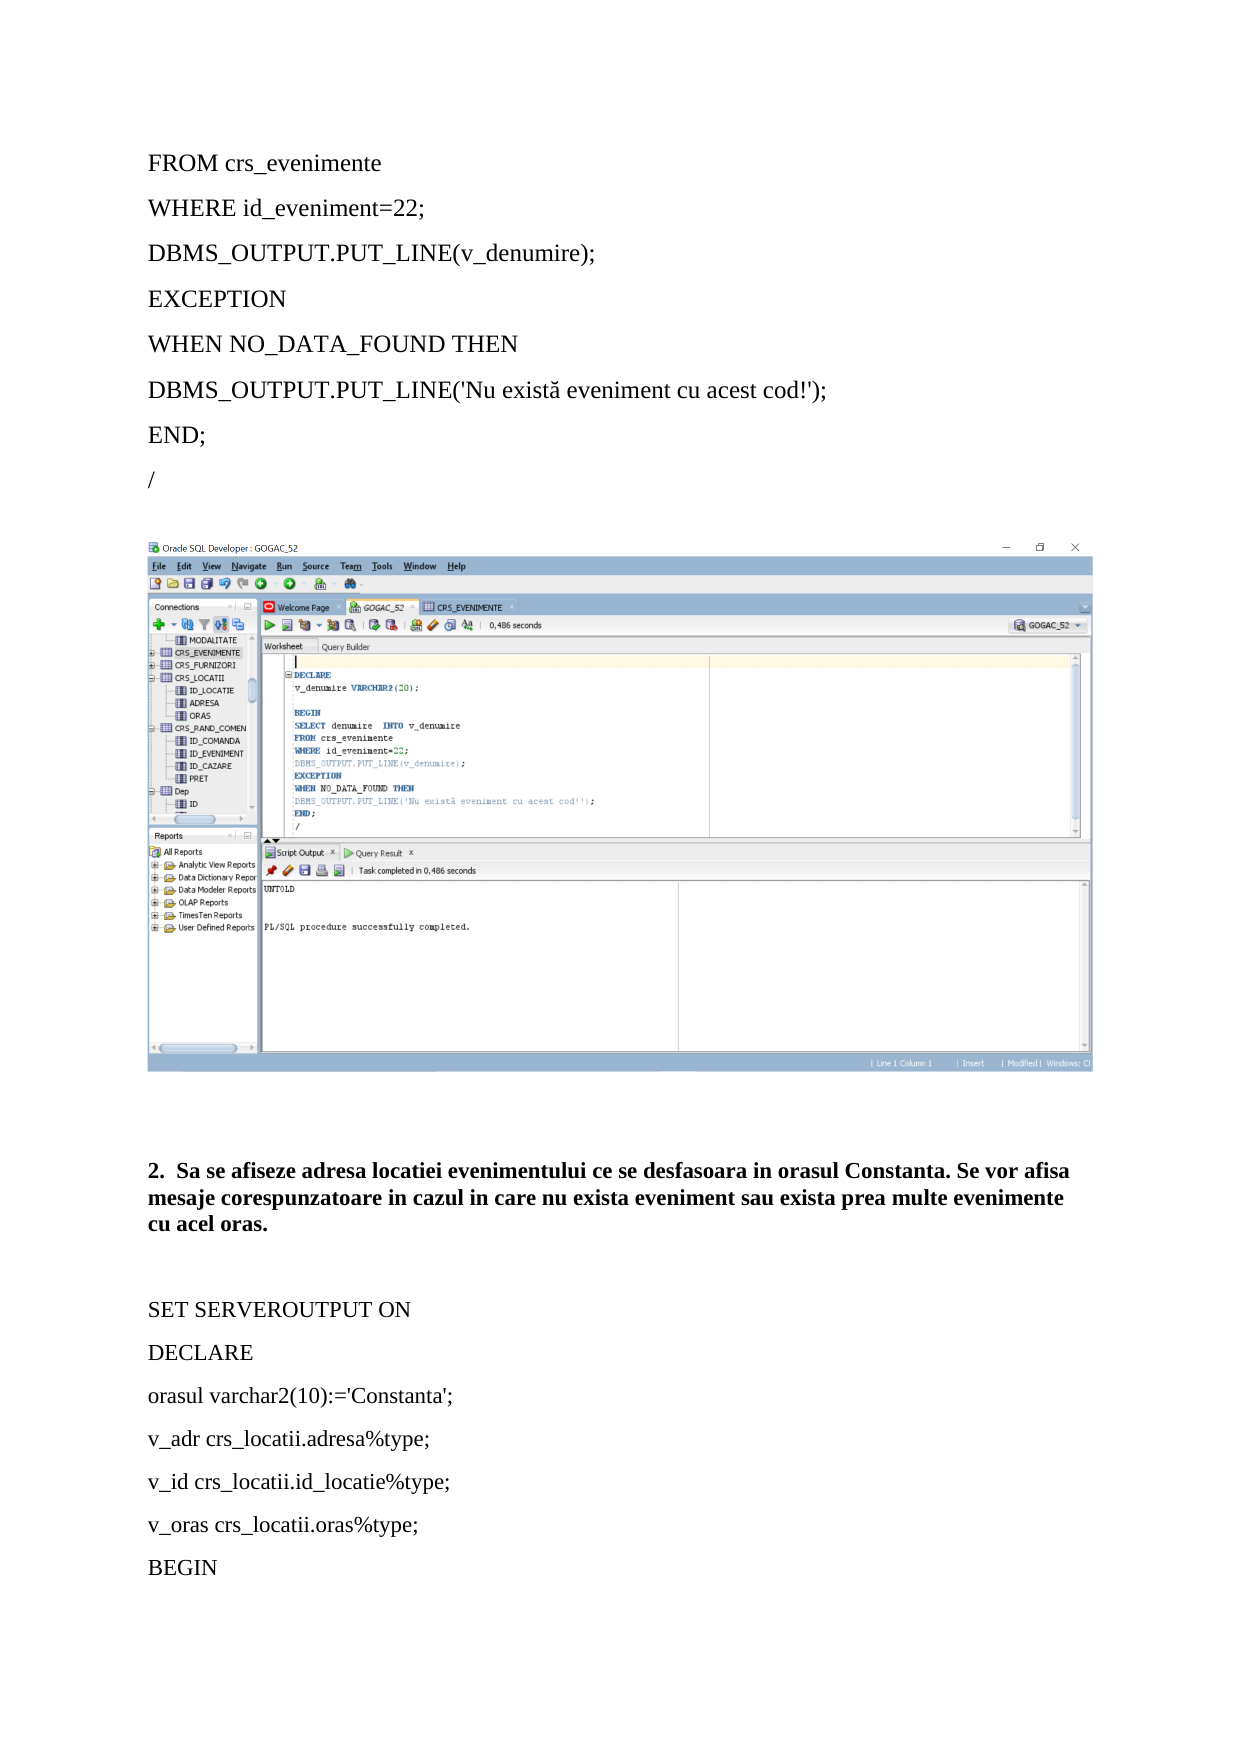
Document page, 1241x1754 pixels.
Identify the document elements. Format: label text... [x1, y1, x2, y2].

text DECLARE [148, 1339, 1093, 1365]
text / [148, 466, 1093, 494]
text DBMS_OUTPUT.PUT_LINE(v_denumire); [148, 238, 1093, 267]
text WHEN NO_DATA_FOUND THEN [148, 329, 1093, 358]
text SET SERVEROUTPUT ON [148, 1296, 1093, 1322]
text v_id crs_locatii.id_locatie%type; [148, 1468, 1093, 1494]
text FROM crs_evenimente [148, 148, 1093, 176]
text v_adr crs_locatii.adresa%type; [148, 1425, 1093, 1451]
text END; [148, 420, 1093, 449]
text v_oras crs_locatii.oras%type; [148, 1511, 1093, 1537]
text EXCEPTION [148, 284, 1093, 313]
text DBMS_OUTPUT.PUT_LINE('Nu există eveniment cu acest cod!'); [148, 375, 1093, 403]
text orasul varchar2(10):='Constanta'; [148, 1382, 1093, 1408]
text WHERE id_eveniment=22; [148, 193, 1093, 222]
text 2. Sa se afiseze adresa locatiei evenimentului ce se desfasoara in orasul Constanta. Se vor afisa mesaje corespunzatoare in cazul in care nu exista eveniment sau exista prea multe evenimente cu acel oras. [148, 1157, 1093, 1236]
text BEGIN [148, 1554, 1093, 1581]
